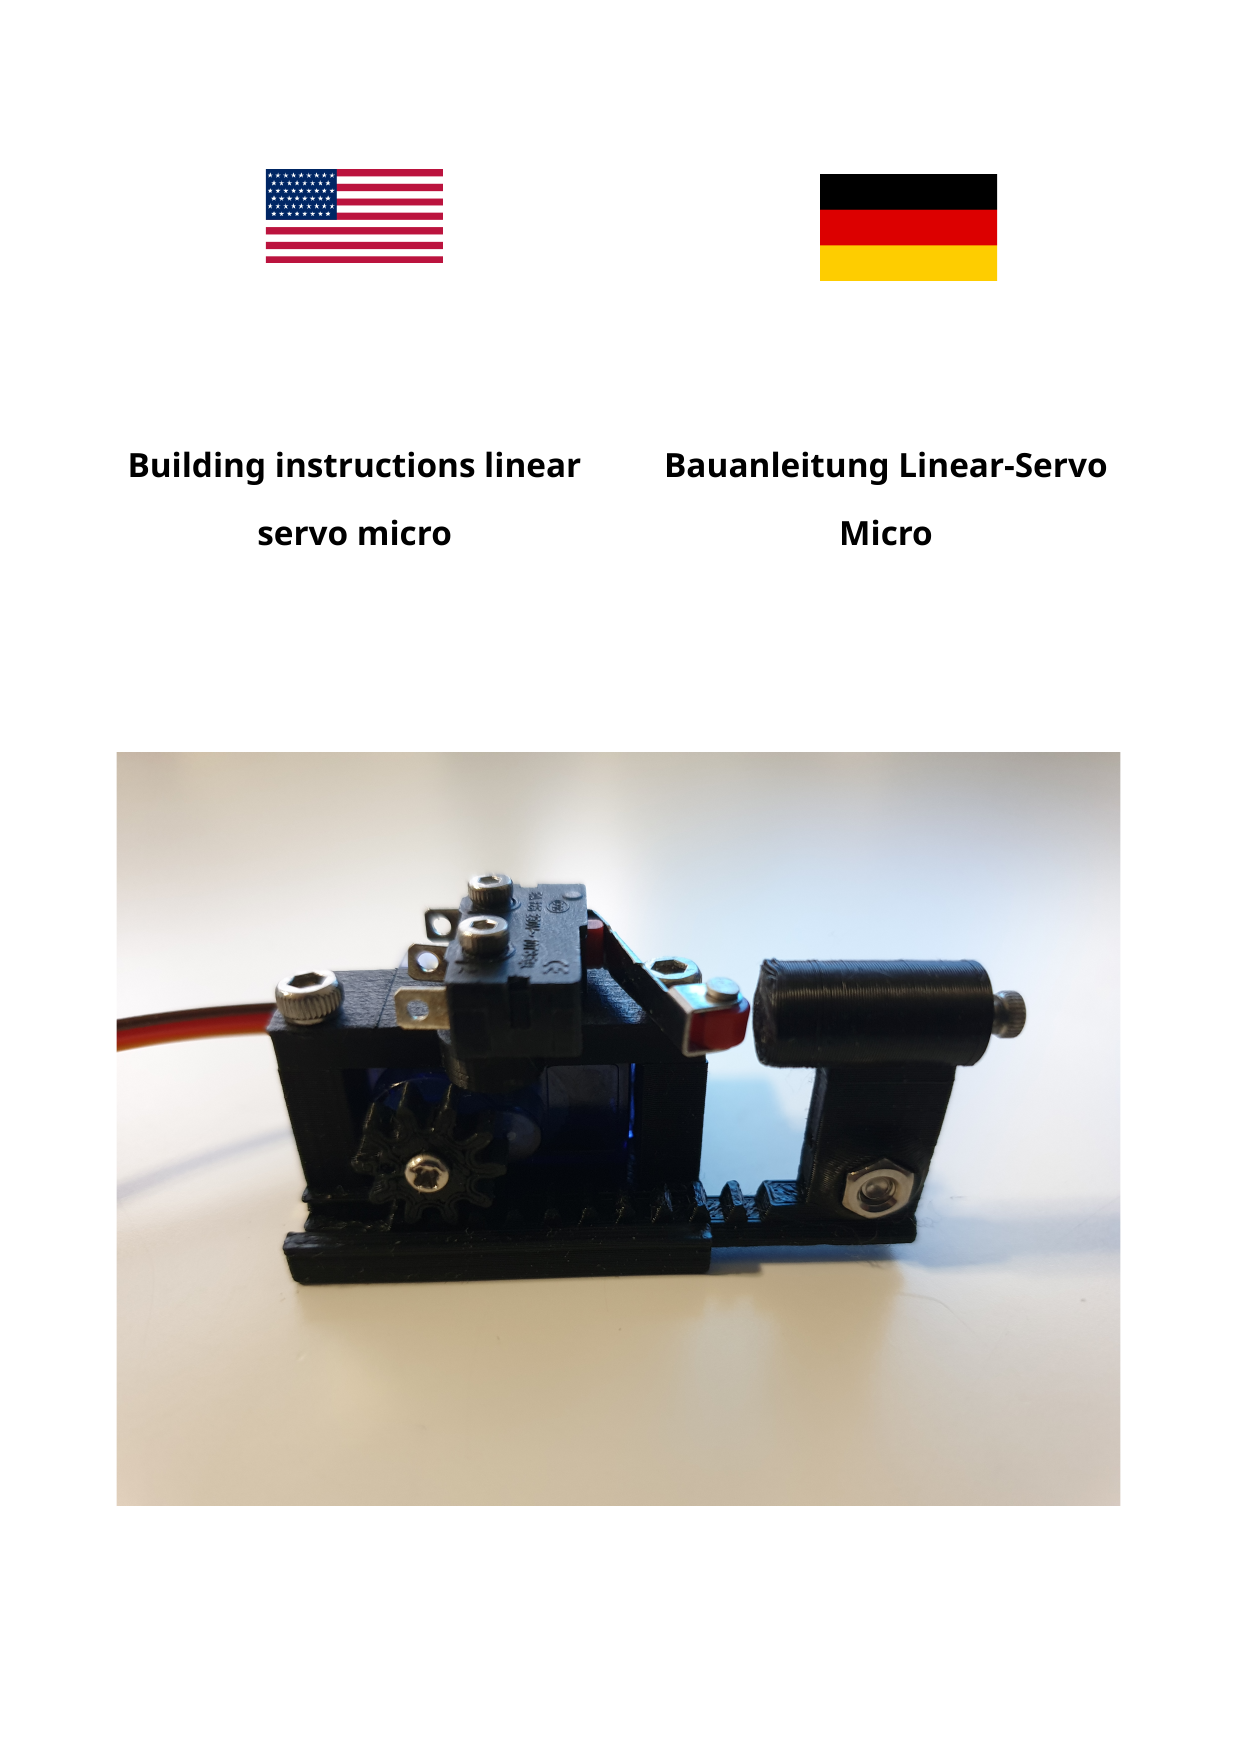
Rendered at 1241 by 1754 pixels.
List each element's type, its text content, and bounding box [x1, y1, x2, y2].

text Building instructions linear servo micro [118, 442, 591, 555]
text Bauanleitung Linear-Servo Micro [649, 442, 1122, 555]
picture [265, 169, 443, 263]
picture [116, 752, 1121, 1506]
picture [820, 174, 998, 281]
